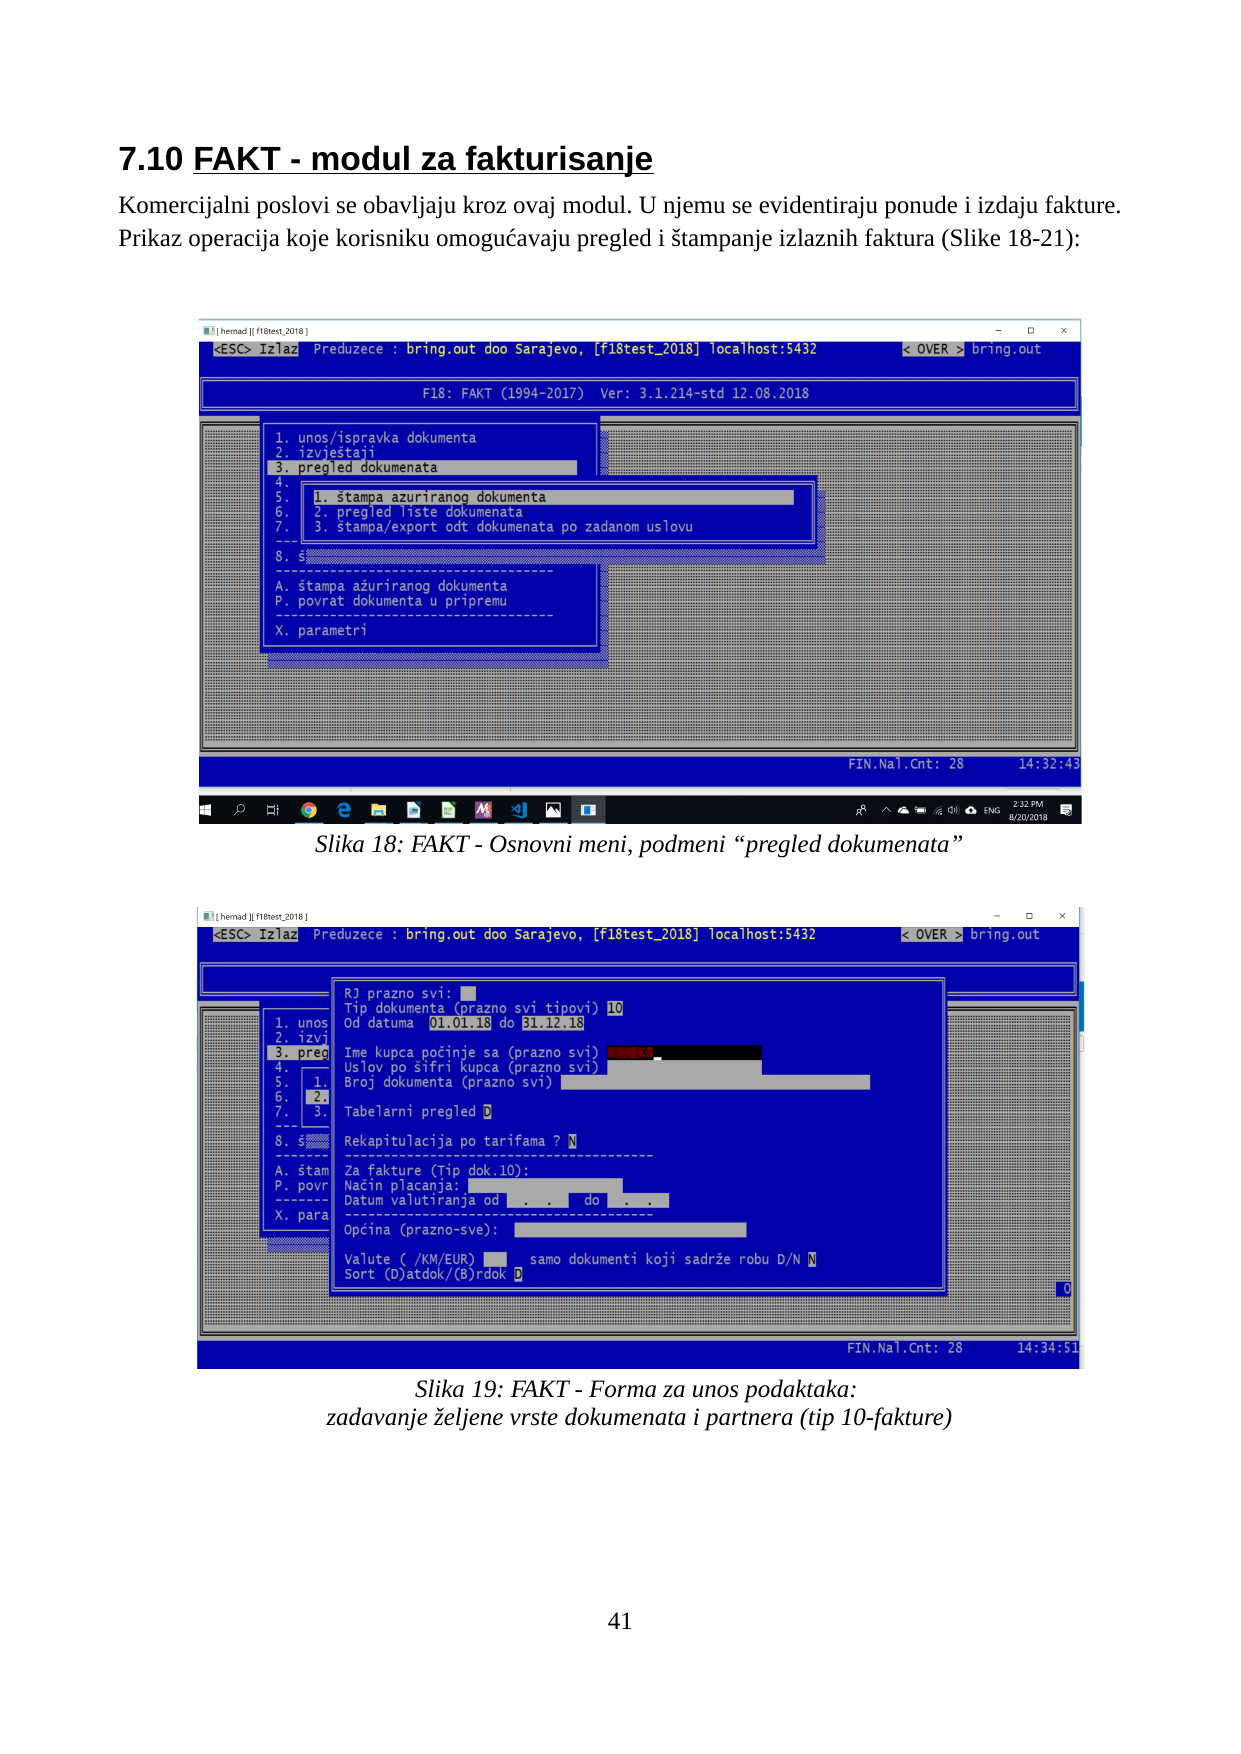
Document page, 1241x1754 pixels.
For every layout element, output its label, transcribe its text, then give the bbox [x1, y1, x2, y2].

text Slika 18: FAKT - Osnovni meni, podmeni “pregled dokumenata” [199, 824, 1082, 858]
subtitle FAKT - modul za fakturisanje [118, 139, 1122, 178]
picture [196, 907, 1085, 1369]
picture [199, 318, 1082, 824]
text Slika 19: FAKT - Forma za unos podaktaka: zadavanje željene vrste dokumenata i partnera (tip 10-fakture) [197, 1369, 1084, 1431]
text Komercijalni poslovi se obavljaju kroz ovaj modul. U njemu se evidentiraju ponude i izdaju fakture. Prikaz operacija koje korisniku omogućavaju pregled i štampanje izlaznih faktura (Slike 18-21): [118, 190, 1122, 252]
